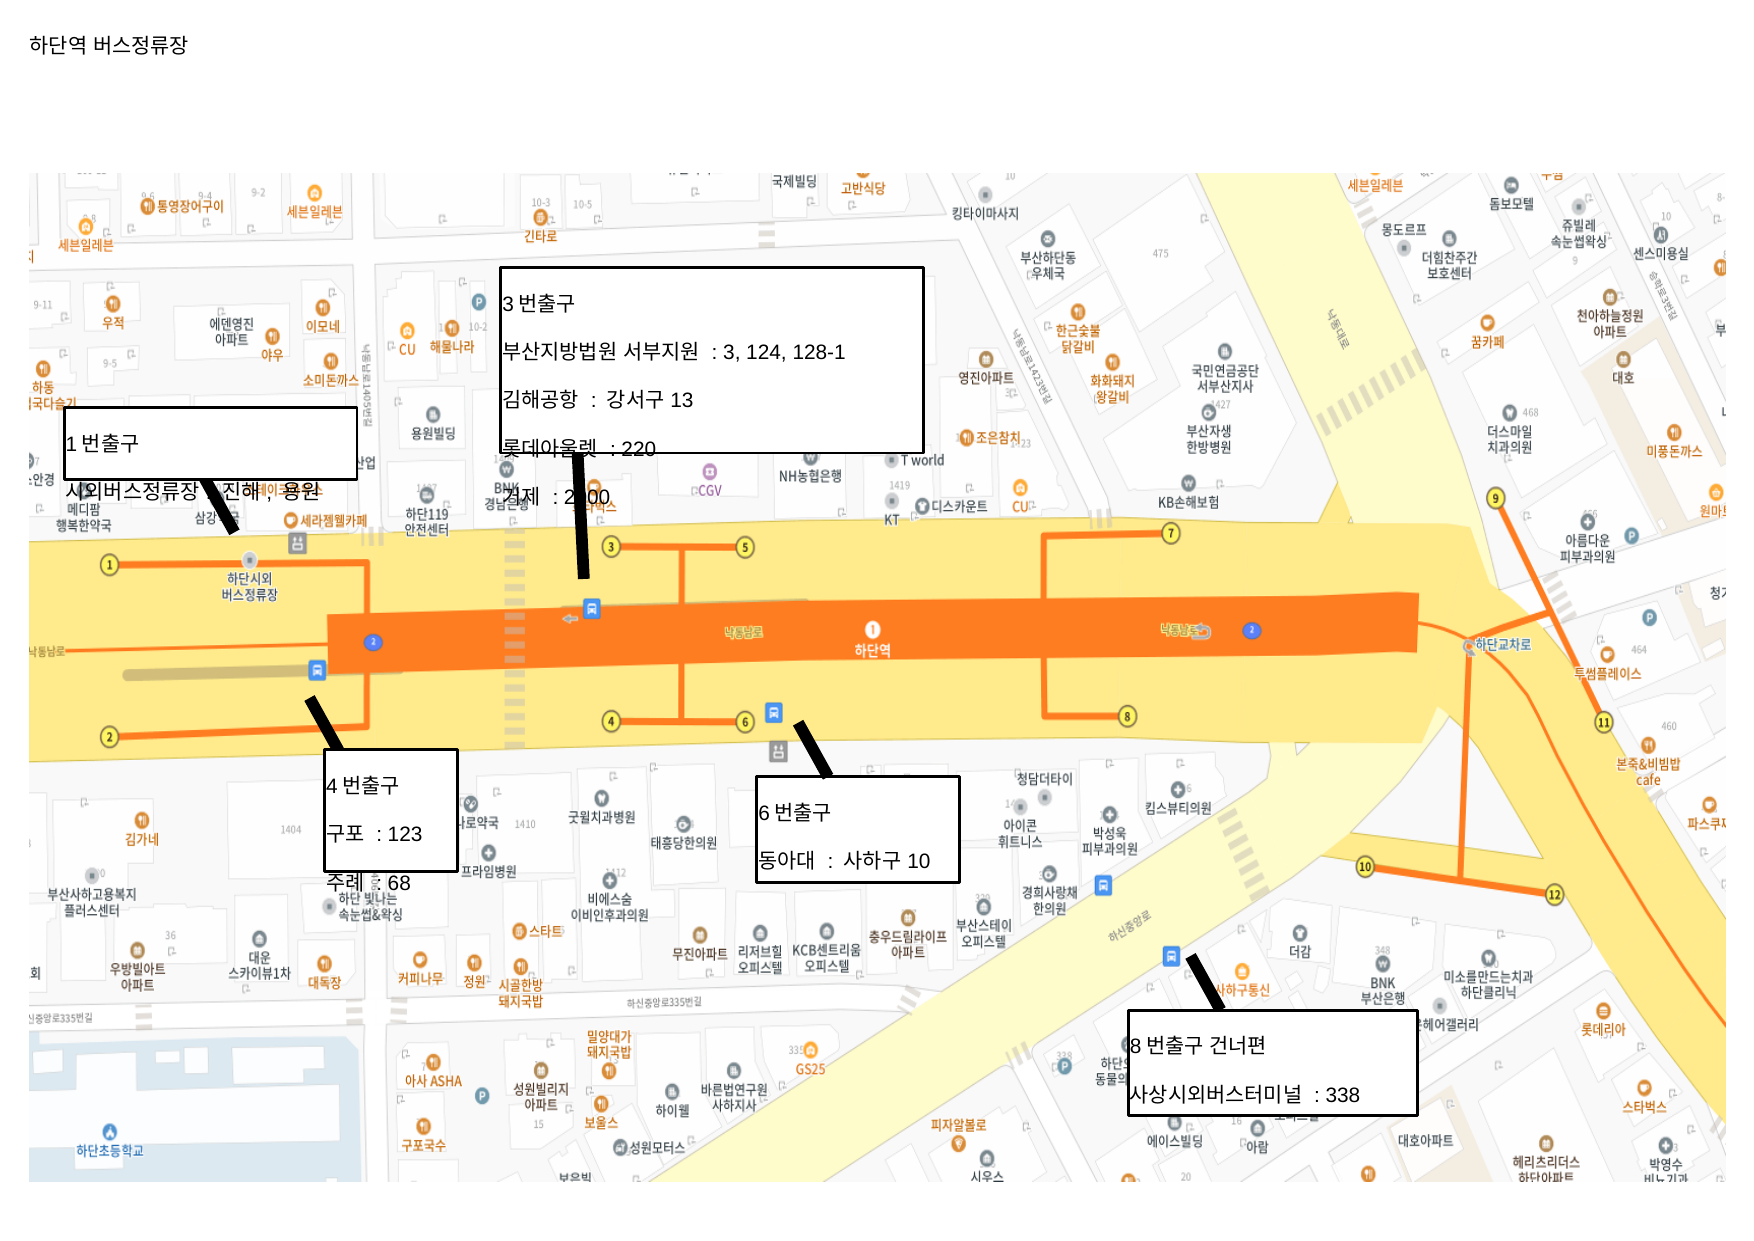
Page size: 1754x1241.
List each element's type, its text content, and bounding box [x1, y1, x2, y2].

text 하단역 버스정류장 [29, 29, 1724, 60]
